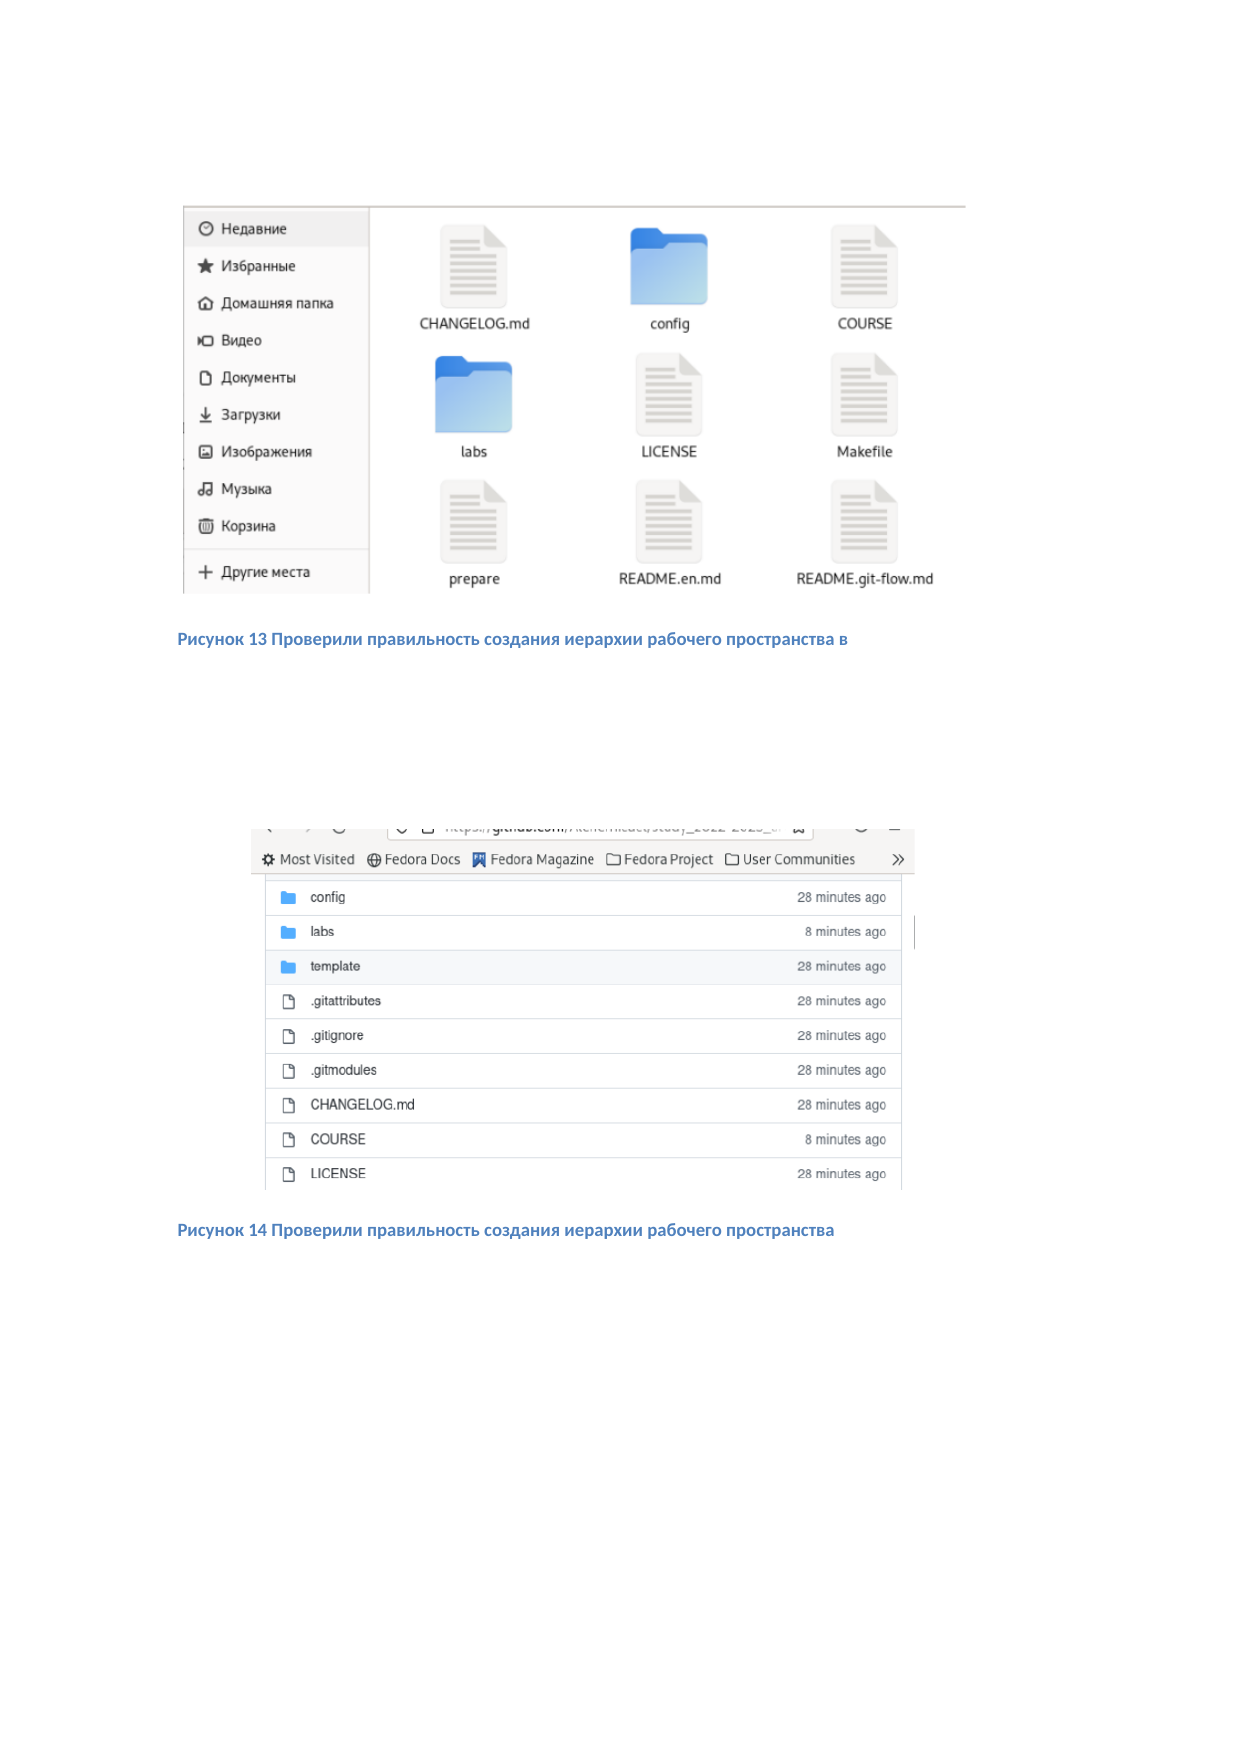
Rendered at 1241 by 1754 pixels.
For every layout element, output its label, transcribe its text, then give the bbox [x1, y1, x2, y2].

text Рисунок 14 Проверили правильность создания иерархии рабочего пространства [177, 1218, 1152, 1241]
picture [845, 118, 973, 602]
text Рисунок 13 Проверили правильность создания иерархии рабочего пространства в [177, 627, 1152, 650]
picture [805, 829, 915, 1194]
